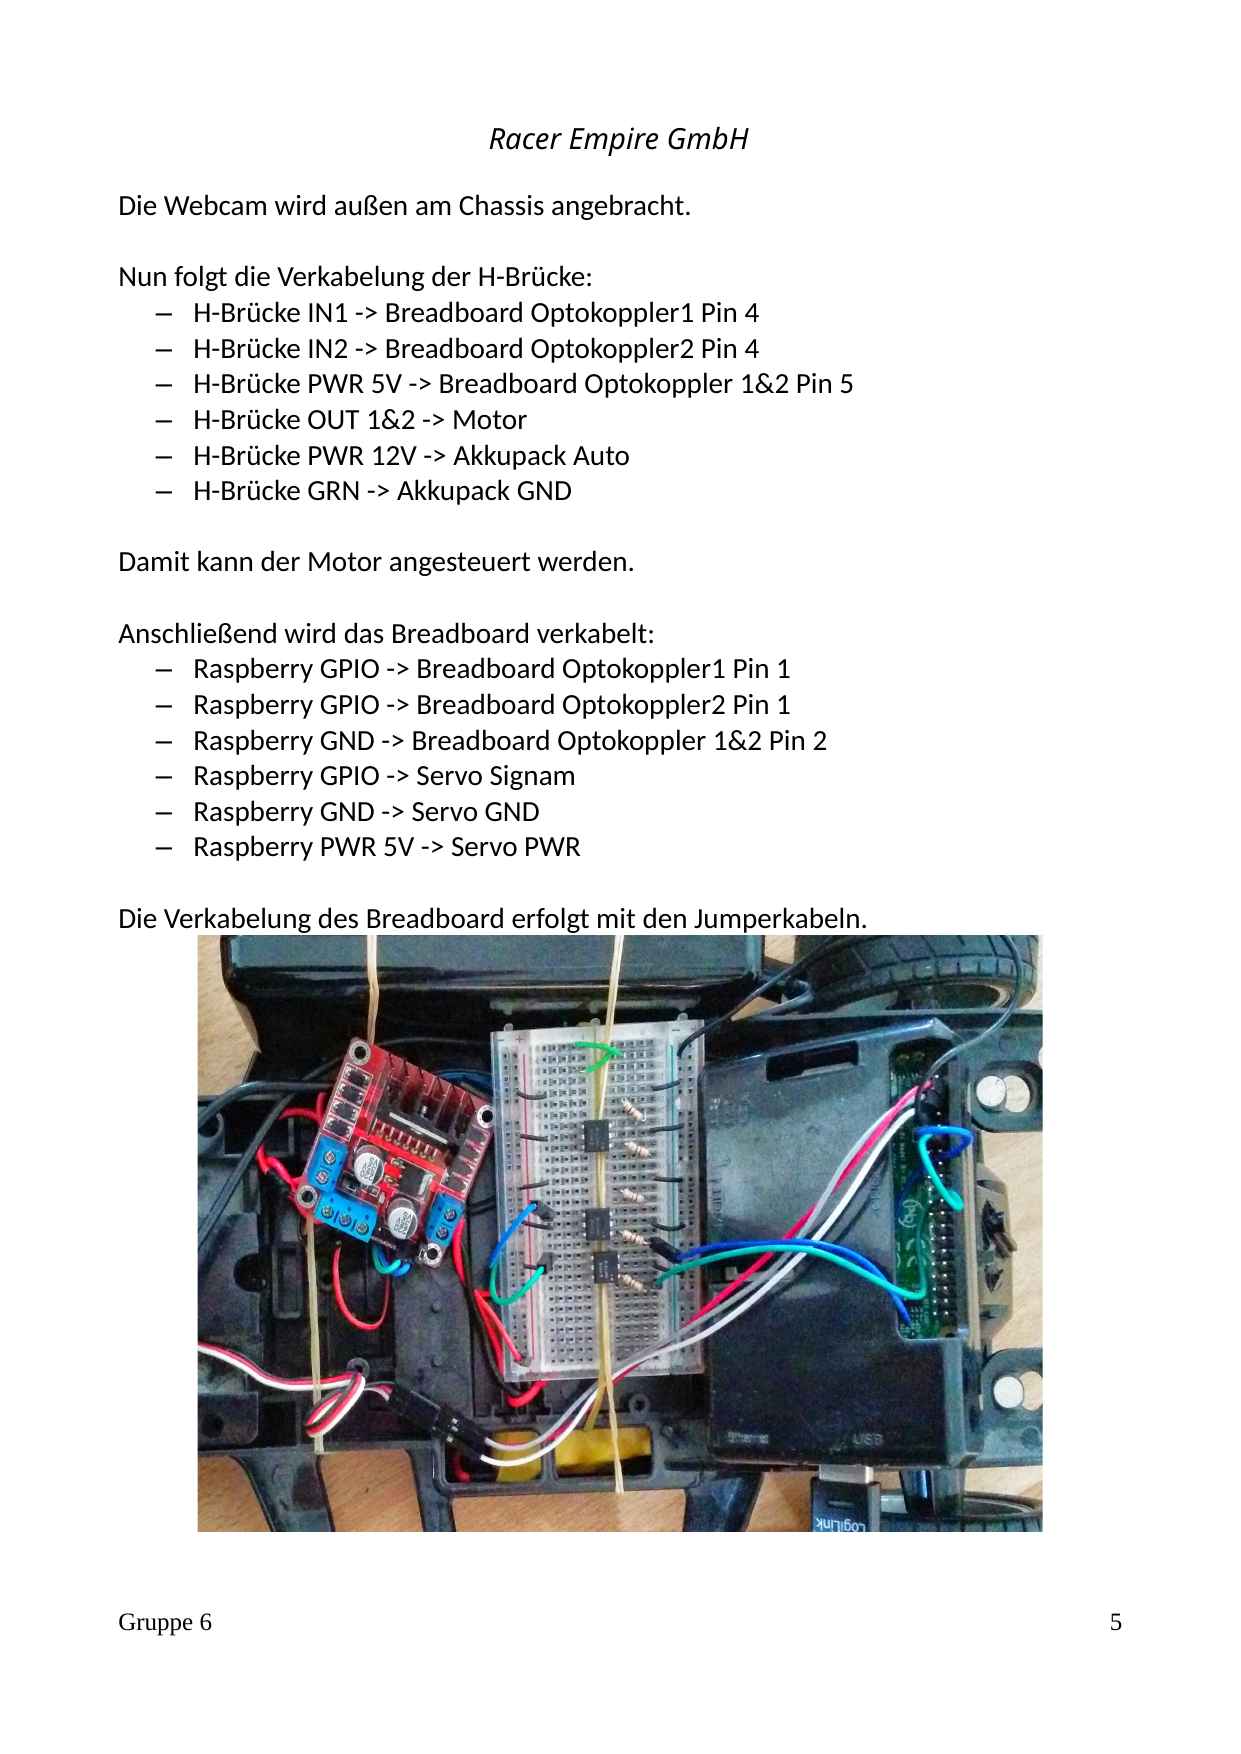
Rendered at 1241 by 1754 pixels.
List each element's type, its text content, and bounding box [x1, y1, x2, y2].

list H-Brücke GRN -> Akkupack GND [156, 472, 1122, 508]
picture [197, 935, 1043, 1532]
list H-Brücke PWR 5V -> Breadboard Optokoppler 1&2 Pin 5 [156, 365, 1122, 401]
list Raspberry GND -> Breadboard Optokoppler 1&2 Pin 2 [156, 722, 1122, 757]
text Die Verkabelung des Breadboard erfolgt mit den Jumperkabeln. [118, 900, 1122, 935]
text Damit kann der Motor angesteuert werden. [118, 543, 1122, 579]
list Raspberry GPIO -> Breadboard Optokoppler1 Pin 1 [156, 650, 1122, 686]
list Raspberry PWR 5V -> Servo PWR [156, 828, 1122, 864]
text Die Webcam wird außen am Chassis angebracht. [118, 187, 1122, 223]
list Raspberry GND -> Servo GND [156, 793, 1122, 828]
list H-Brücke IN2 -> Breadboard Optokoppler2 Pin 4 [156, 330, 1122, 365]
list H-Brücke OUT 1&2 -> Motor [156, 401, 1122, 437]
list H-Brücke IN1 -> Breadboard Optokoppler1 Pin 4 [156, 294, 1122, 330]
text Anschließend wird das Breadboard verkabelt: [118, 615, 1122, 650]
text Nun folgt die Verkabelung der H-Brücke: [118, 258, 1122, 294]
list Raspberry GPIO -> Breadboard Optokoppler2 Pin 1 [156, 686, 1122, 722]
list H-Brücke PWR 12V -> Akkupack Auto [156, 437, 1122, 472]
list Raspberry GPIO -> Servo Signam [156, 757, 1122, 793]
